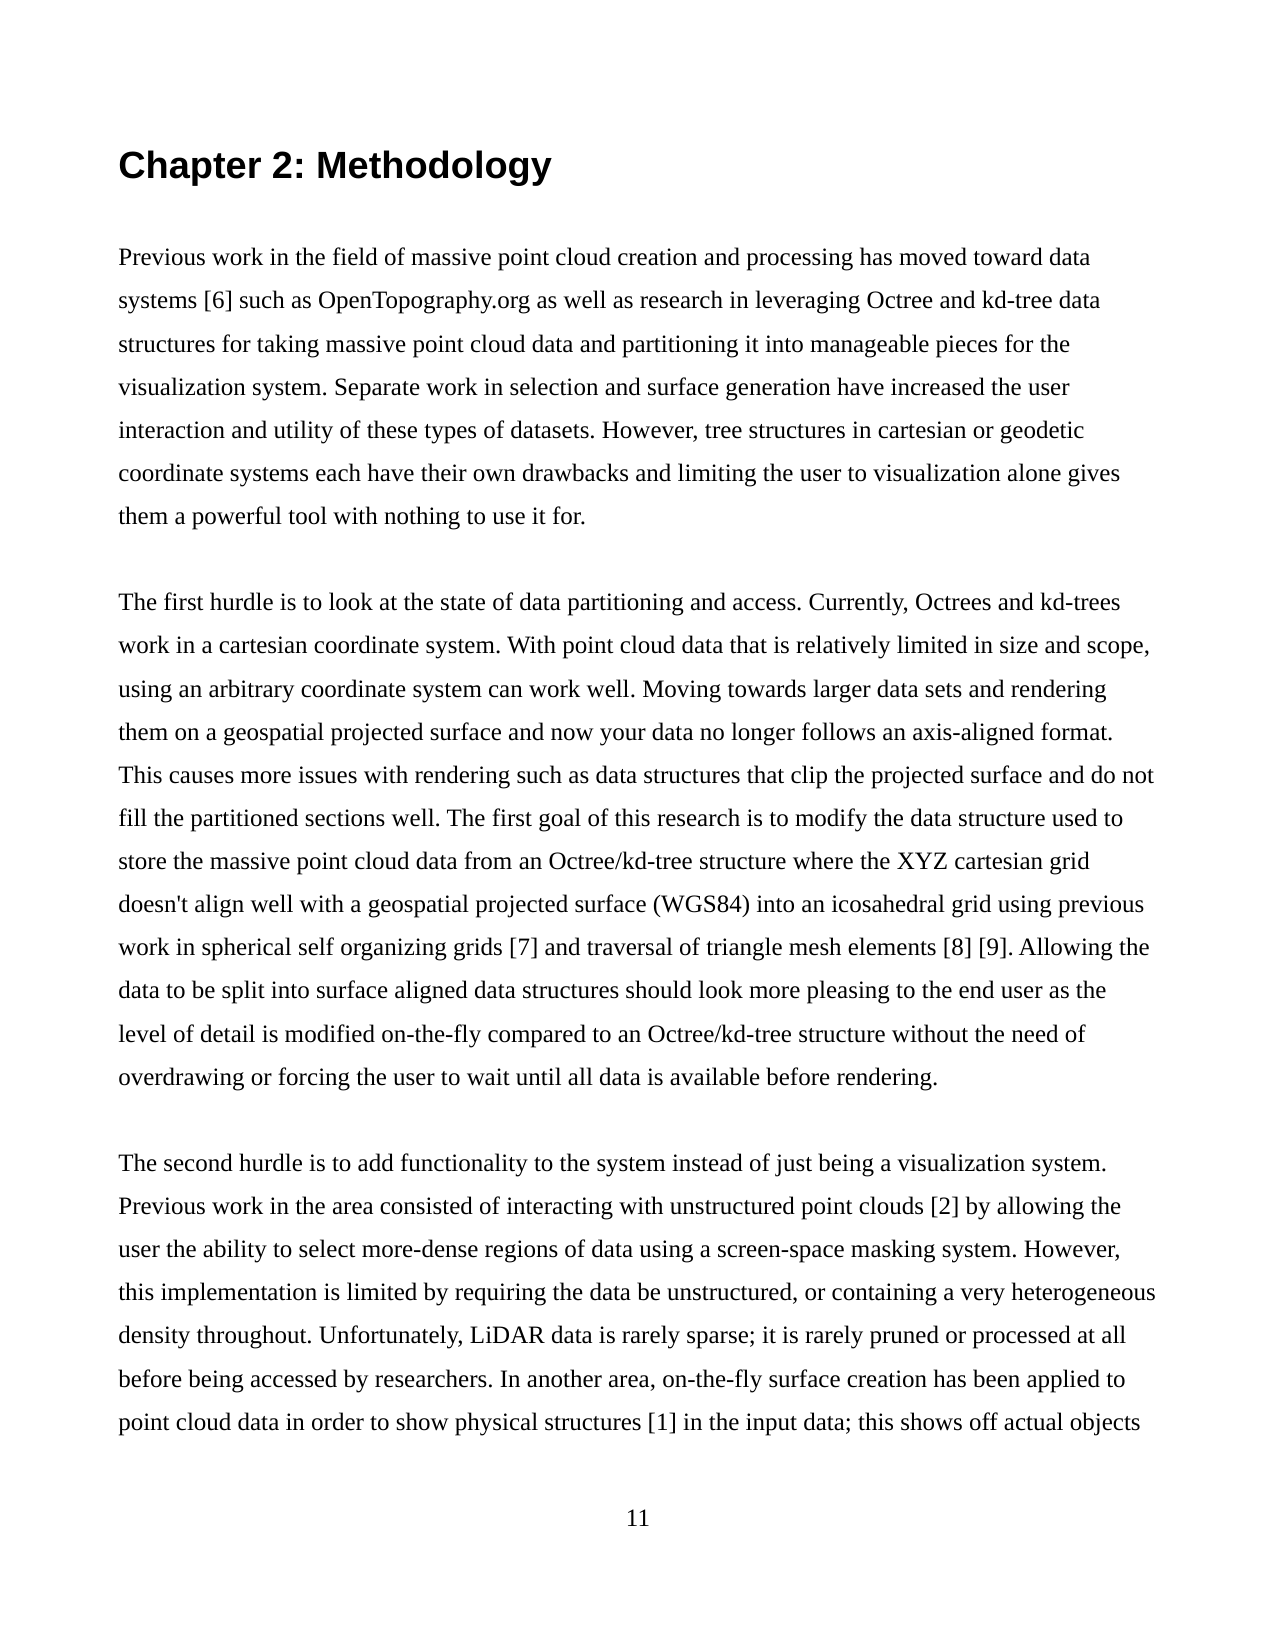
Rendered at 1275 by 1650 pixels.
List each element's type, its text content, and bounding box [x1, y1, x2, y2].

text The first hurdle is to look at the state of data partitioning and access. Currently, Octrees and kd-trees work in a cartesian coordinate system. With point cloud data that is relatively limited in size and scope, using an arbitrary coordinate system can work well. Moving towards larger data sets and rendering them on a geospatial projected surface and now your data no longer follows an axis-aligned format. This causes more issues with rendering such as data structures that clip the projected surface and do not fill the partitioned sections well. The first goal of this research is to modify the data structure used to store the massive point cloud data from an Octree/kd-tree structure where the XYZ cartesian grid doesn't align well with a geospatial projected surface (WGS84) into an icosahedral grid using previous work in spherical self organizing grids [7] and traversal of triangle mesh elements [8] [9]. Allowing the data to be split into surface aligned data structures should look more pleasing to the end user as the level of detail is modified on-the-fly compared to an Octree/kd-tree structure without the need of overdrawing or forcing the user to wait until all data is available before rendering. [118, 587, 1157, 1091]
subtitle Chapter 2: Methodology [118, 143, 1157, 187]
text Previous work in the field of massive point cloud creation and processing has moved toward data systems [6] such as OpenTopography.org as well as research in leveraging Octree and kd-tree data structures for taking massive point cloud data and partitioning it into manageable pieces for the visualization system. Separate work in selection and surface generation have increased the user interaction and utility of these types of datasets. However, tree structures in cartesian or geodetic coordinate systems each have their own drawbacks and limiting the user to visualization alone gives them a powerful tool with nothing to use it for. [118, 242, 1157, 530]
text The second hurdle is to add functionality to the system instead of just being a visualization system. Previous work in the area consisted of interacting with unstructured point clouds [2] by allowing the user the ability to select more-dense regions of data using a screen-space masking system. However, this implementation is limited by requiring the data be unstructured, or containing a very heterogeneous density throughout. Unfortunately, LiDAR data is rarely sparse; it is rarely pruned or processed at all before being accessed by researchers. In another area, on-the-fly surface creation has been applied to point cloud data in order to show physical structures [1] in the input data; this shows off actual objects [118, 1148, 1157, 1436]
